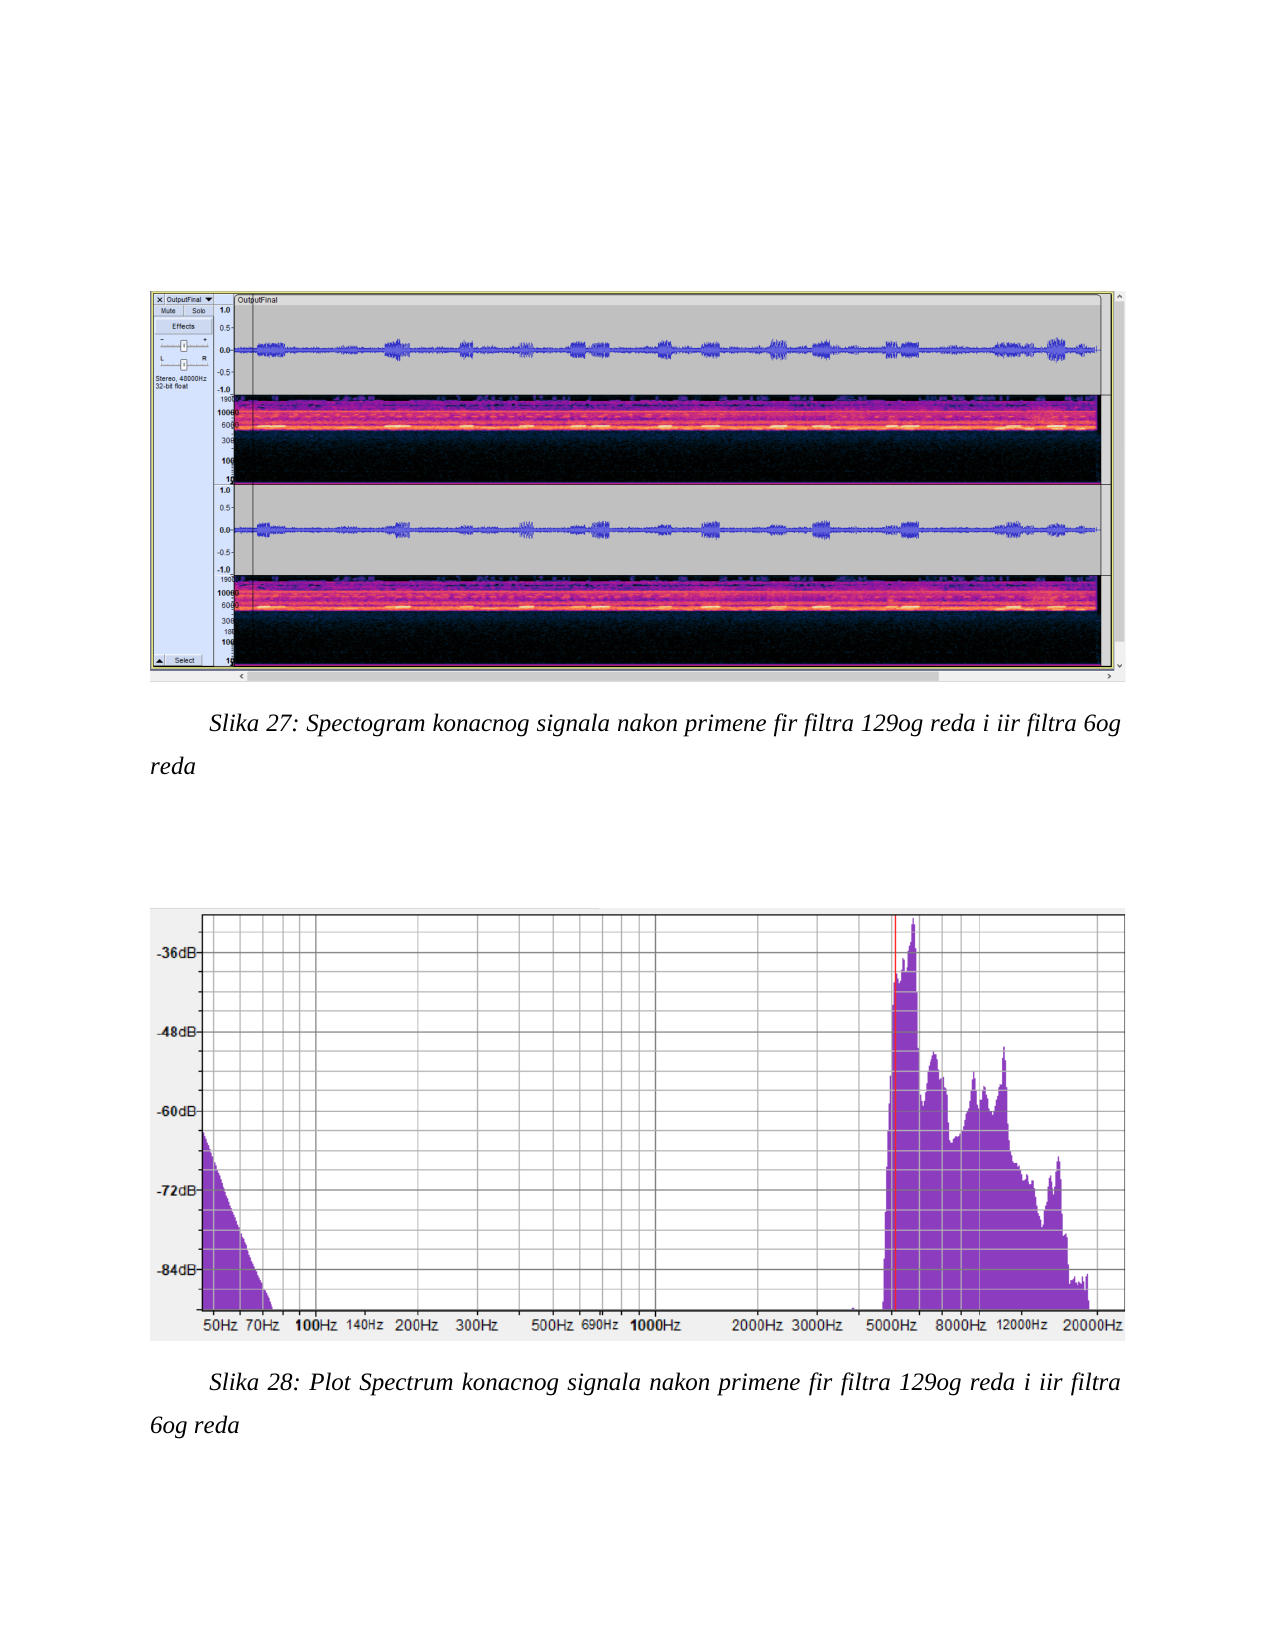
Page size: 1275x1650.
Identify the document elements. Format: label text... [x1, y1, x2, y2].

text Slika 28: Plot Spectrum konacnog signala nakon primene fir filtra 129og reda i iir filtra 6og reda [150, 1341, 1125, 1439]
picture [150, 291, 1125, 682]
picture [150, 907, 1125, 1341]
text Slika 27: Spectogram konacnog signala nakon primene fir filtra 129og reda i iir filtra 6og reda [150, 682, 1125, 780]
